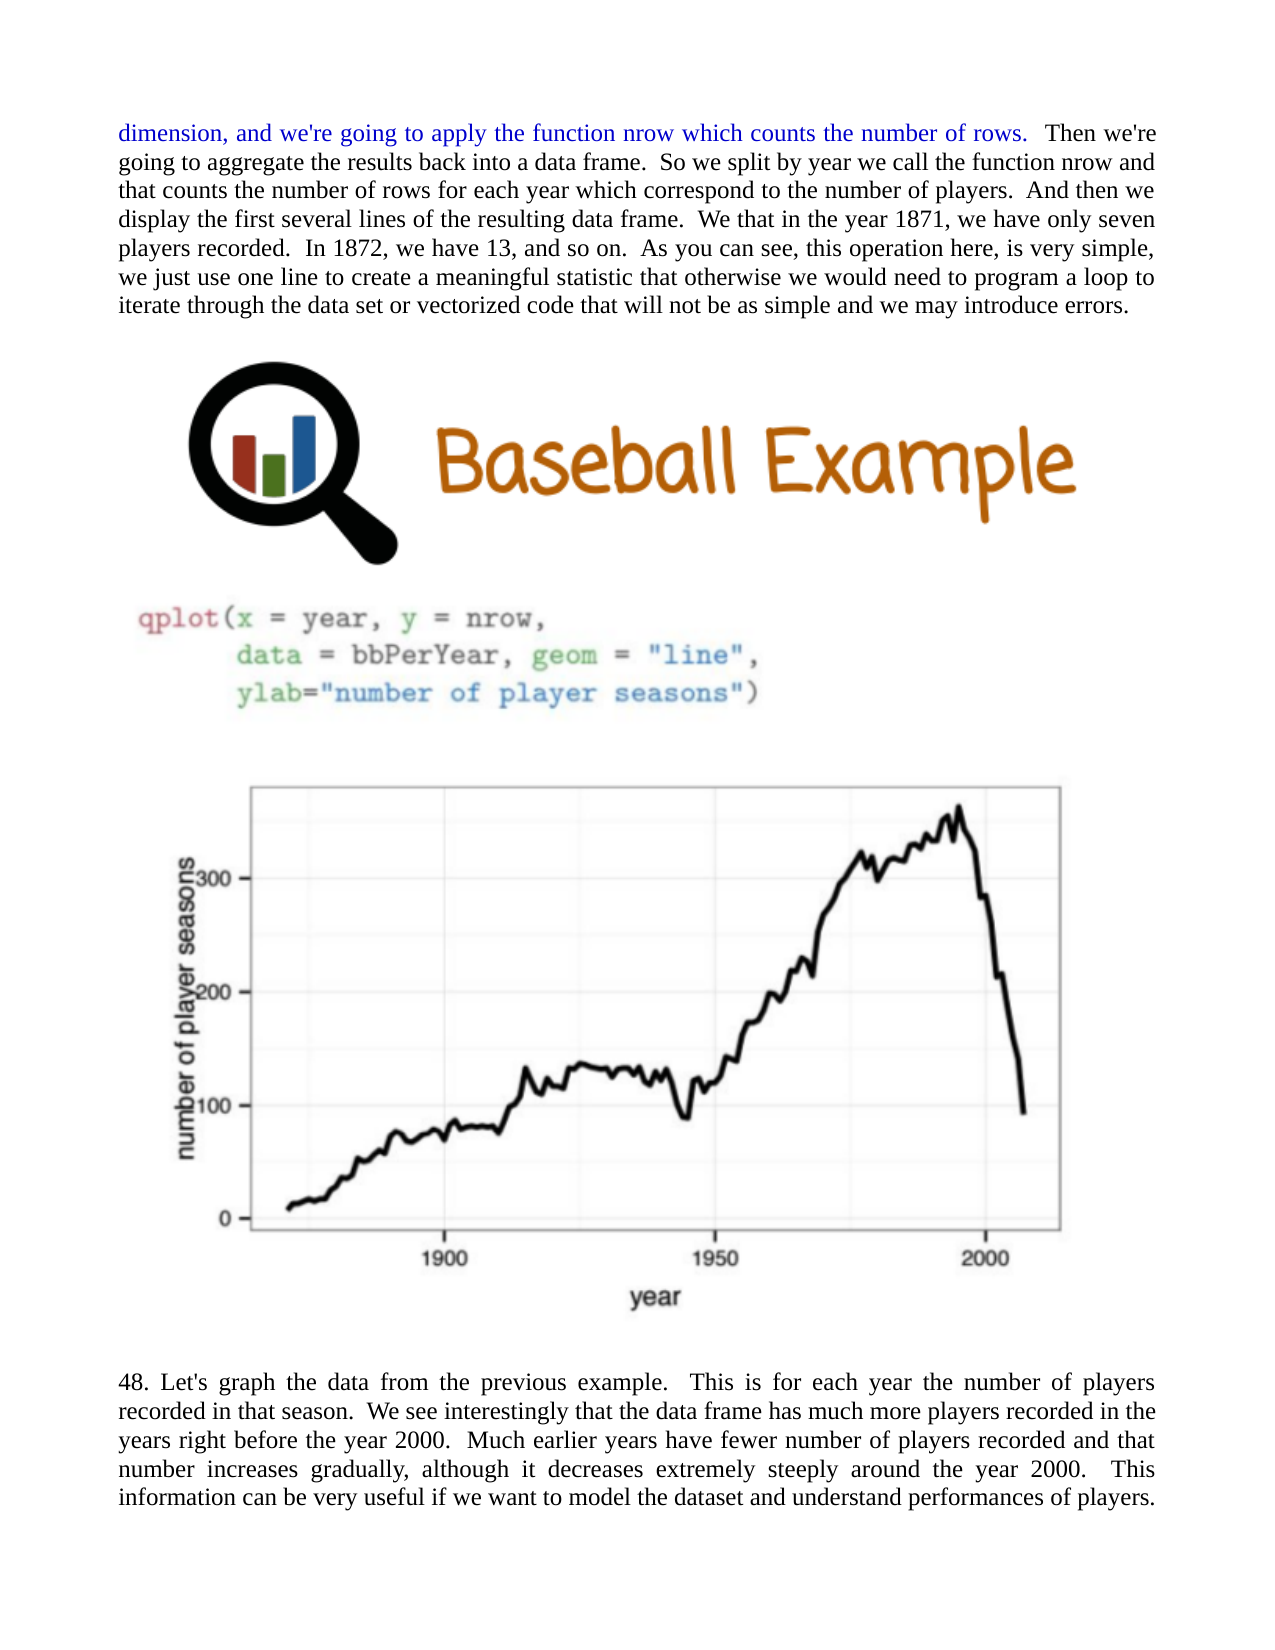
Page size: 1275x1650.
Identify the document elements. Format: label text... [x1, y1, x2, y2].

text dimension, and we're going to apply the function nrow which counts the number of rows. Then we're going to aggregate the results back into a data frame. So we split by year we call the function nrow and that counts the number of rows for each year which correspond to the number of players. And then we display the first several lines of the resulting data frame. We that in the year 1871, we have only seven players recorded. In 1872, we have 13, and so on. As you can see, this operation here, is very simple, we just use one line to create a meaningful statistic that otherwise we would need to program a loop to iterate through the data set or vectorized code that will not be as simple and we may introduce errors. [118, 118, 1157, 319]
text 48. Let's graph the data from the previous example. This is for each year the number of players recorded in that season. We see interestingly that the data frame has much more players recorded in the years right before the year 2000. Much earlier years have fewer number of players recorded and that number increases gradually, although it decreases extremely steeply around the year 2000. This information can be very useful if we want to model the dataset and understand performances of players. [118, 1367, 1157, 1511]
picture [122, 348, 1153, 1339]
